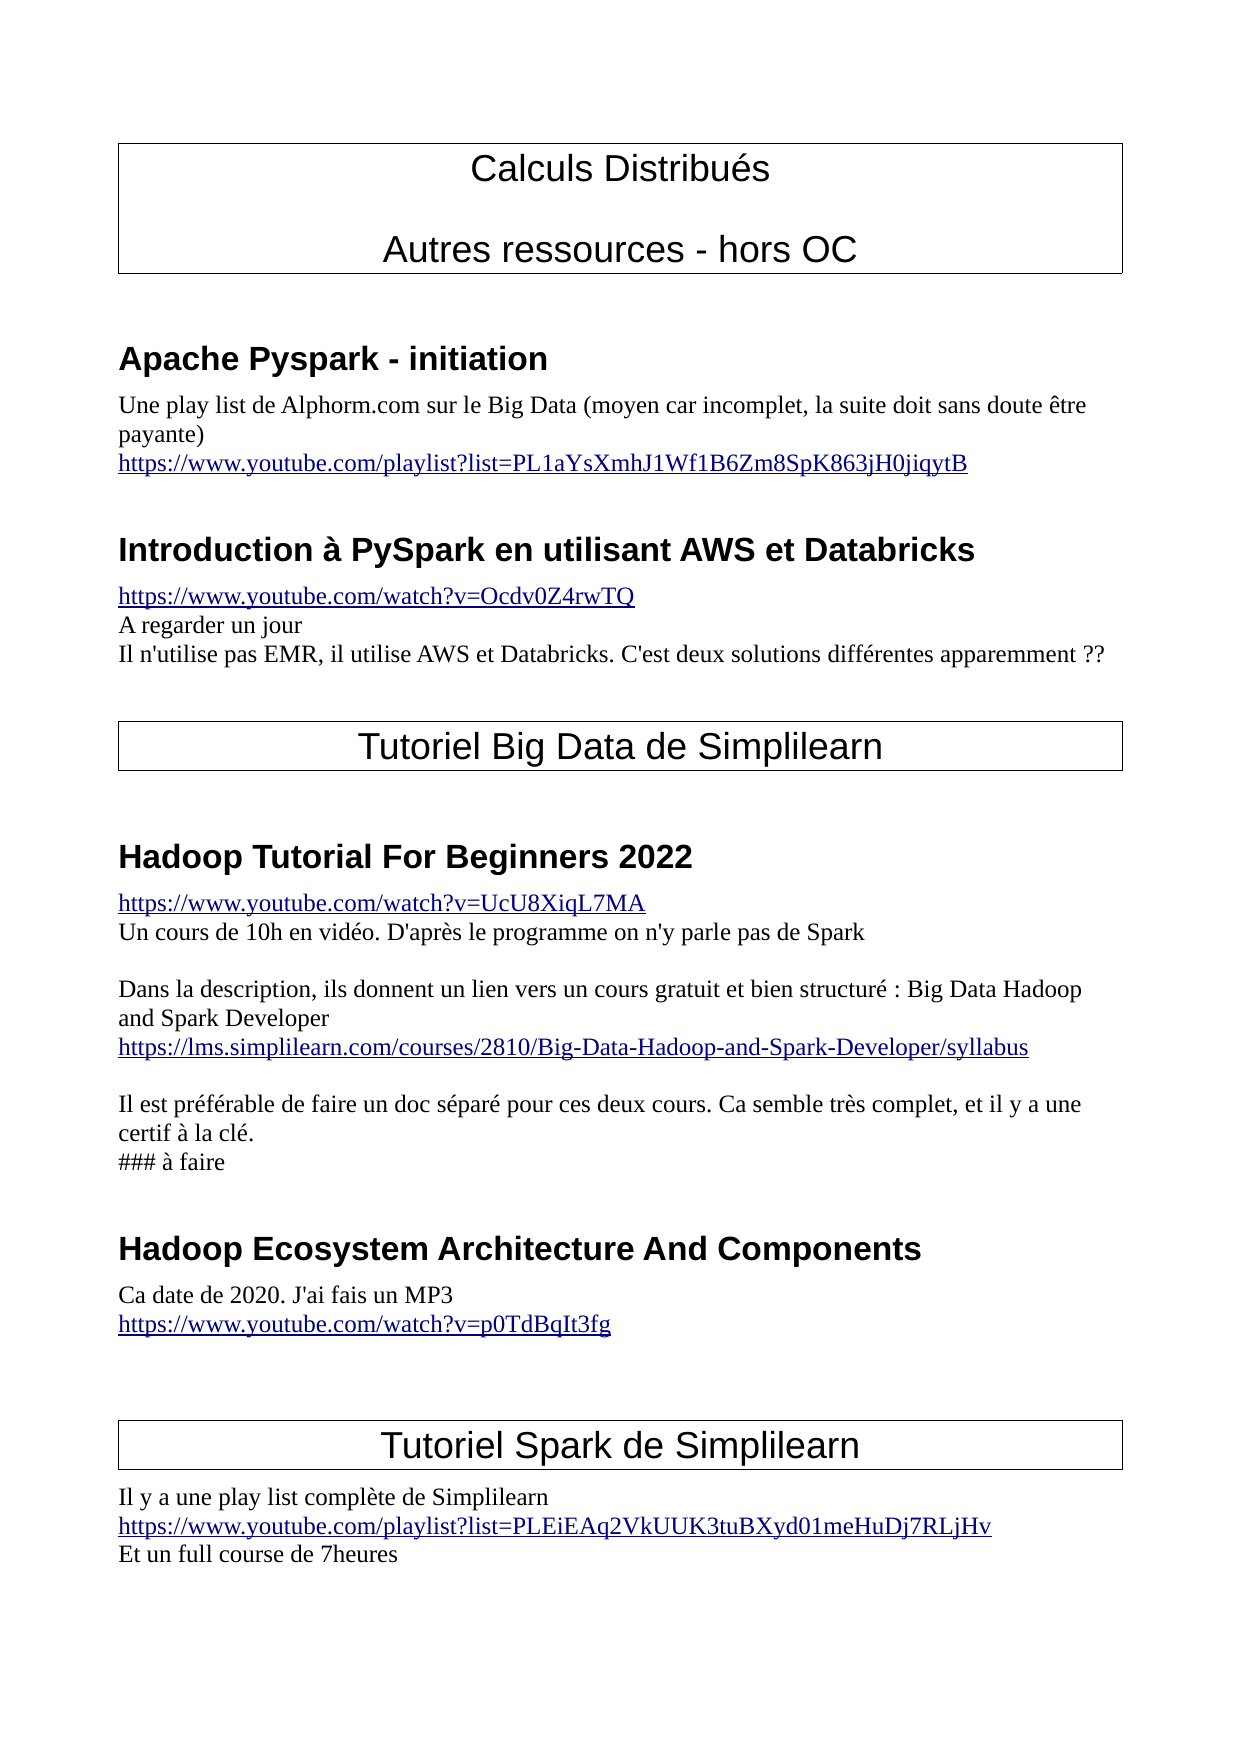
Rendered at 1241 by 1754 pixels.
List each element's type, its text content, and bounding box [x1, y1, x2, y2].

text https://www.youtube.com/playlist?list=PLEiEAq2VkUUK3tuBXyd01meHuDj7RLjHv [118, 1511, 1122, 1539]
text Un cours de 10h en vidéo. D'après le programme on n'y parle pas de Spark [118, 917, 1122, 946]
text Il est préférable de faire un doc séparé pour ces deux cours. Ca semble très complet, et il y a une certif à la clé. [118, 1089, 1122, 1147]
text Il y a une play list complète de Simplilearn [118, 1482, 1122, 1511]
subtitle Tutoriel Spark de Simplilearn [119, 1421, 1122, 1469]
subtitle Hadoop Ecosystem Architecture And Components [118, 1229, 1122, 1268]
text Dans la description, ils donnent un lien vers un cours gratuit et bien structuré : Big Data Hadoop and Spark Developer [118, 974, 1122, 1032]
text Il n'utilise pas EMR, il utilise AWS et Databricks. C'est deux solutions différentes apparemment ?? [118, 639, 1122, 668]
text ### à faire [118, 1147, 1122, 1176]
subtitle Autres ressources - hors OC [119, 224, 1122, 273]
text A regarder un jour [118, 610, 1122, 639]
text https://www.youtube.com/watch?v=UcU8XiqL7MA [118, 888, 1122, 917]
subtitle Tutoriel Big Data de Simplilearn [119, 722, 1122, 770]
text https://www.youtube.com/watch?v=p0TdBqIt3fg [118, 1309, 1122, 1338]
subtitle Apache Pyspark - initiation [118, 339, 1122, 378]
text https://lms.simplilearn.com/courses/2810/Big-Data-Hadoop-and-Spark-Developer/syllabus [118, 1032, 1122, 1061]
text Ca date de 2020. J'ai fais un MP3 [118, 1280, 1122, 1309]
text Et un full course de 7heures [118, 1539, 1122, 1568]
text https://www.youtube.com/playlist?list=PL1aYsXmhJ1Wf1B6Zm8SpK863jH0jiqytB [118, 448, 1122, 477]
text Une play list de Alphorm.com sur le Big Data (moyen car incomplet, la suite doit sans doute être payante) [118, 390, 1122, 448]
subtitle Introduction à PySpark en utilisant AWS et Databricks [118, 530, 1122, 569]
subtitle Calculs Distribués [119, 144, 1122, 189]
subtitle Hadoop Tutorial For Beginners 2022 [118, 837, 1122, 876]
text https://www.youtube.com/watch?v=Ocdv0Z4rwTQ [118, 581, 1122, 610]
